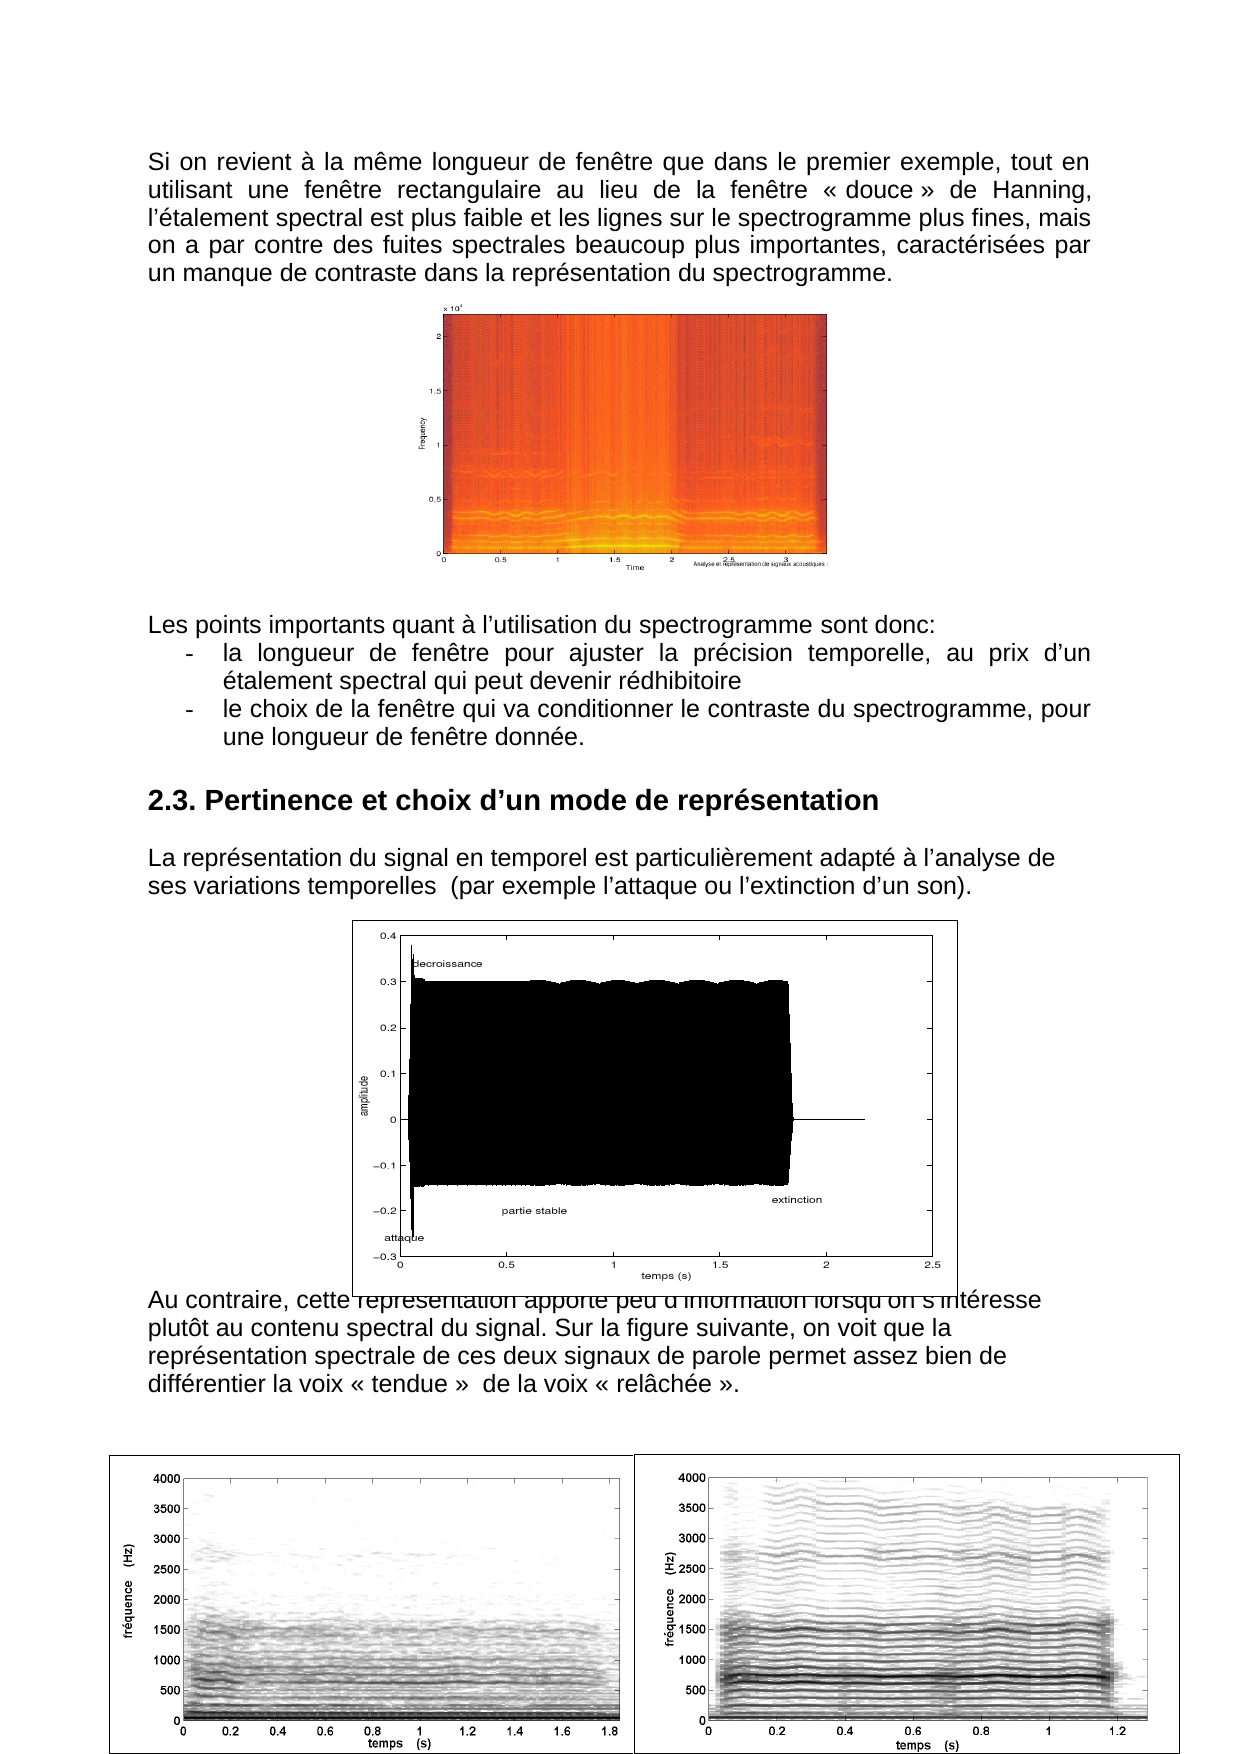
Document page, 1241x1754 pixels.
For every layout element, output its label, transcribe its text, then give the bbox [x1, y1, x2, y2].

subtitle 2.3. Pertinence et choix d’un mode de représentation [148, 784, 1092, 816]
list le choix de la fenêtre qui va conditionner le contraste du spectrogramme, pour une longueur de fenêtre donnée. [185, 695, 1092, 751]
picture [412, 296, 828, 575]
text La représentation du signal en temporel est particulièrement adapté à l’analyse de ses variations temporelles (par exemple l’attaque ou l’extinction d’un son). [148, 844, 1092, 900]
picture [635, 1455, 1179, 1753]
text Les points importants quant à l’utilisation du spectrogramme sont donc: [148, 611, 1092, 639]
text Si on revient à la même longueur de fenêtre que dans le premier exemple, tout en utilisant une fenêtre rectangulaire au lieu de la fenêtre « douce » de Hanning, l’étalement spectral est plus faible et les lignes sur le spectrogramme plus fines, mais on a par contre des fuites spectrales beaucoup plus importantes, caractérisées par un manque de contraste dans la représentation du spectrogramme. [148, 148, 1092, 287]
text Au contraire, cette représentation apporte peu d’information lorsqu’on s’intéresse plutôt au contenu spectral du signal. Sur la figure suivante, on voit que la représentation spectrale de ces deux signaux de parole permet assez bien de différentier la voix « tendue » de la voix « relâchée ». [148, 1286, 1092, 1398]
list la longueur de fenêtre pour ajuster la précision temporelle, au prix d’un étalement spectral qui peut devenir rédhibitoire [185, 639, 1092, 695]
picture [110, 1456, 633, 1753]
picture [353, 921, 957, 1296]
